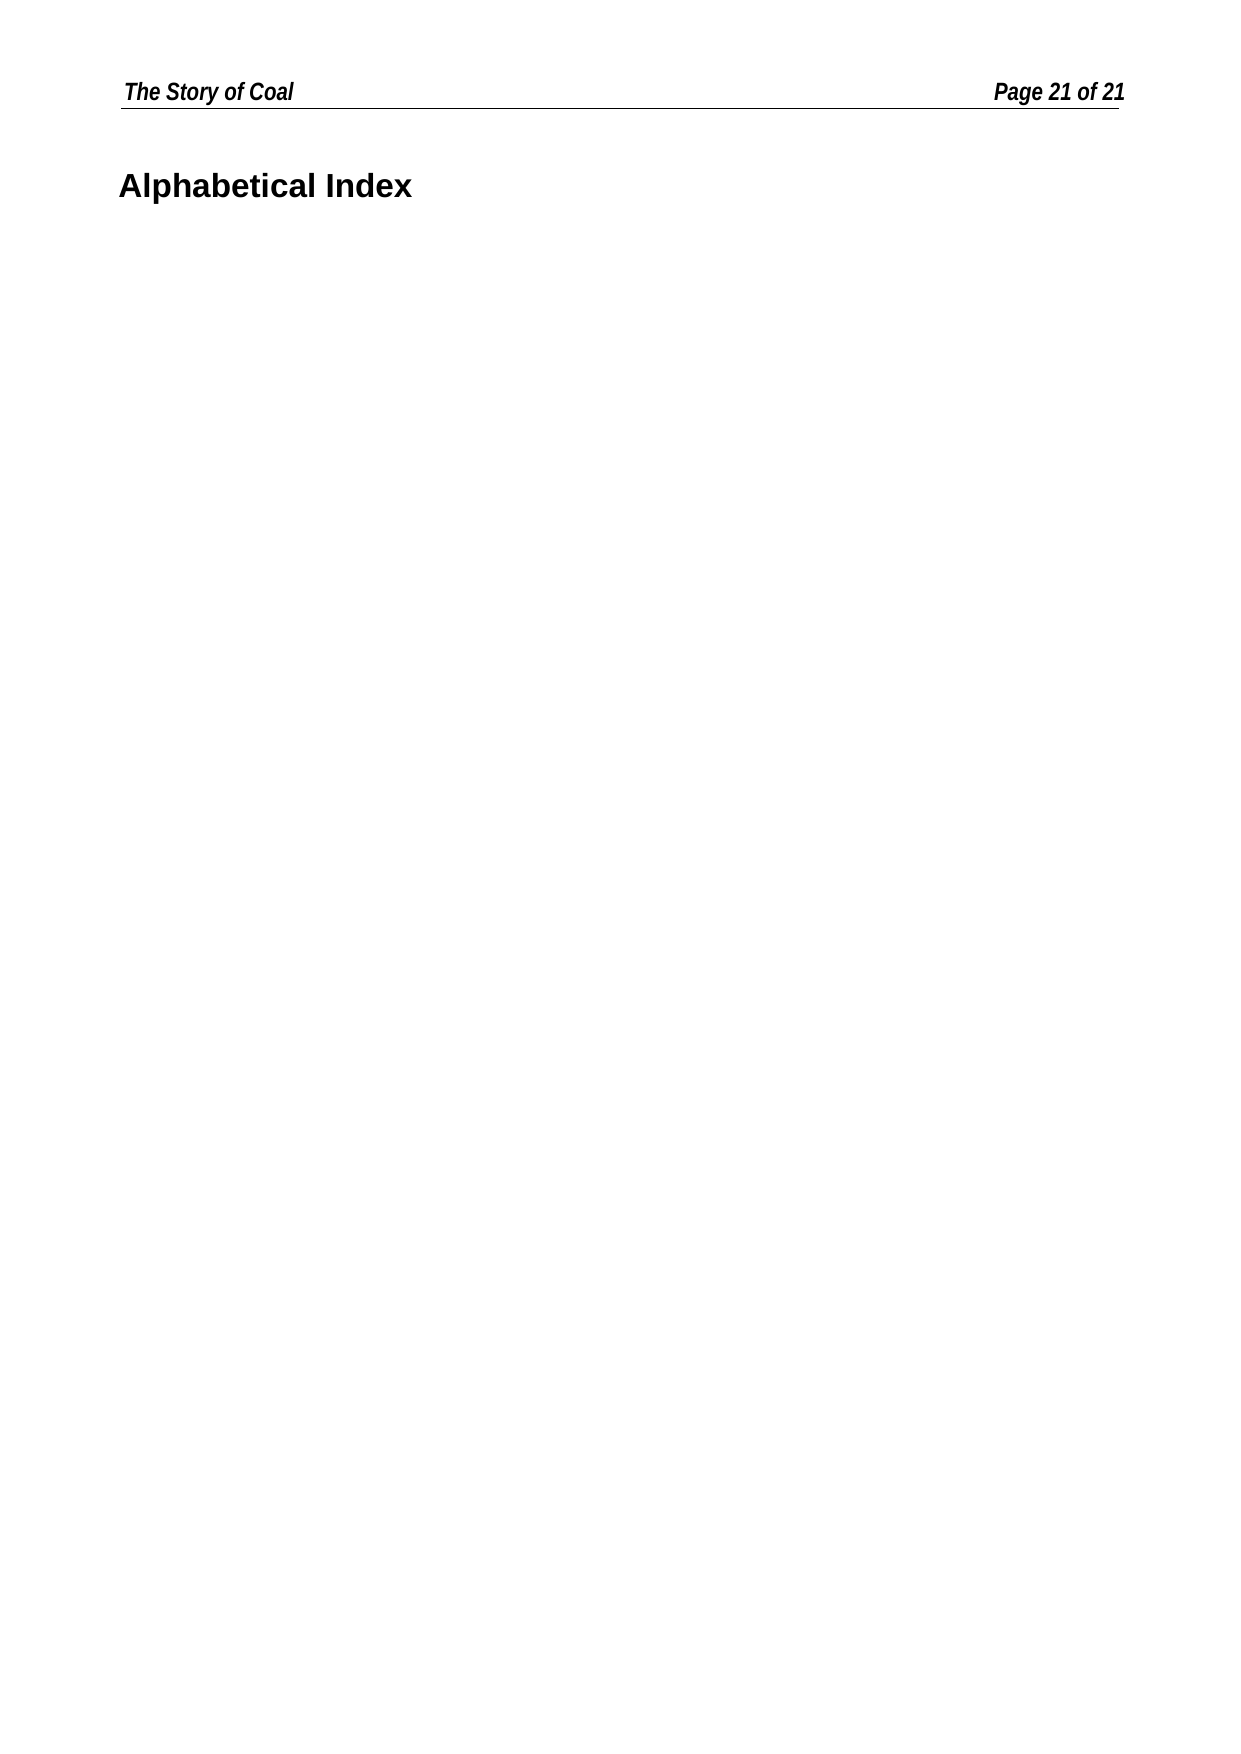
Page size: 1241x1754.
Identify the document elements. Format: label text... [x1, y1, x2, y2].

subtitle Alphabetical Index [118, 166, 1122, 204]
